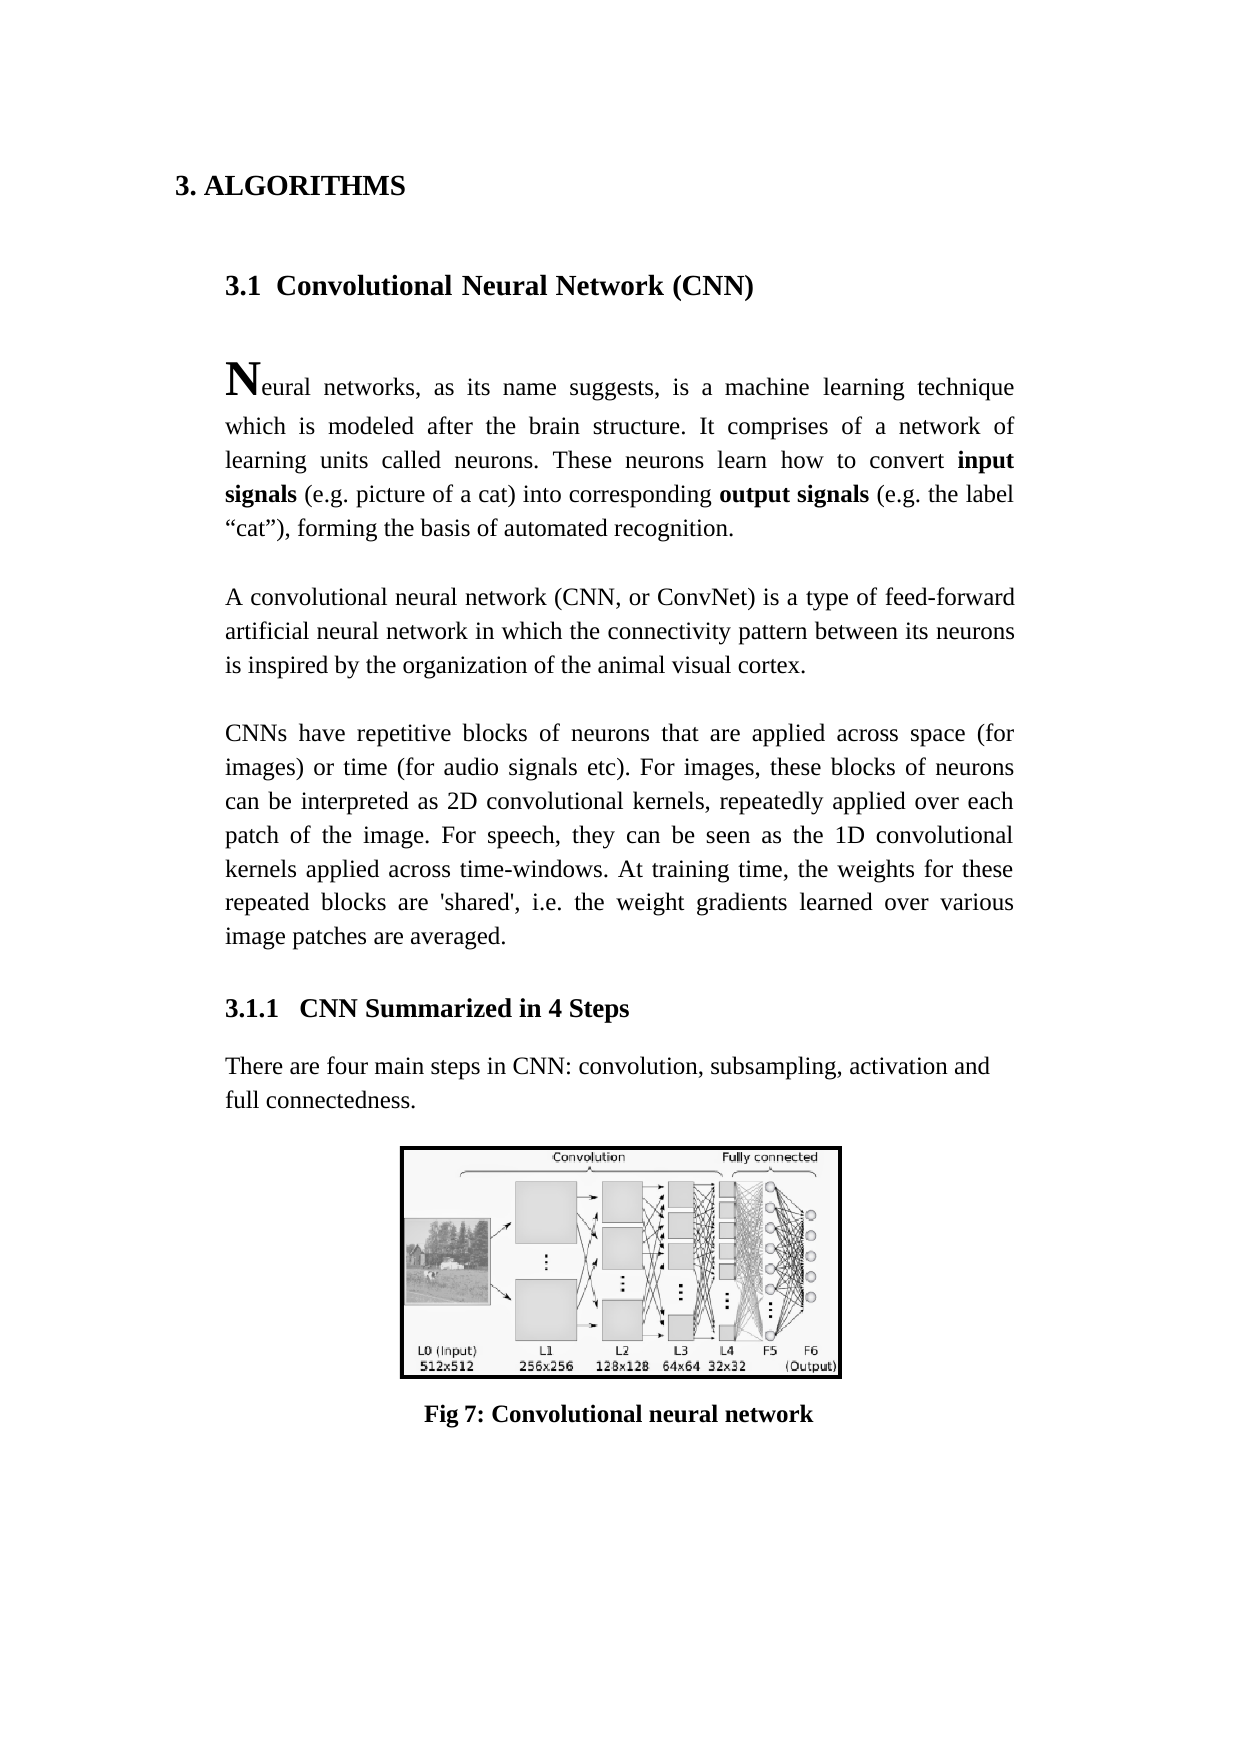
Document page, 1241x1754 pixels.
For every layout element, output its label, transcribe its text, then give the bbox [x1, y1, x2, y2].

subtitle Fig 7: Convolutional neural network [276, 1163, 962, 1428]
picture [399, 1146, 842, 1163]
subtitle 3.1 Convolutional Neural Network (CNN) [225, 268, 1065, 302]
text CNNs have repetitive blocks of neurons that are applied across space (for images) or time (for audio signals etc). For images, these blocks of neurons can be interpreted as 2D convolutional kernels, repeatedly applied over each patch of the image. For speech, they can be seen as the 1D convolutional kernels applied across time-windows. At training time, the weights for these repeated blocks are 'shared', i.e. the weight gradients learned over various image patches are averaged. [225, 718, 1015, 950]
text 3. ALGORITHMS [175, 168, 1065, 201]
subtitle 3.1.1 CNN Summarized in 4 Steps [225, 992, 1065, 1023]
text There are four main steps in CNN: convolution, subsampling, activation and full connectedness. [225, 1051, 1018, 1114]
text Neural networks, as its name suggests, is a machine learning technique which is modeled after the brain structure. It comprises of a network of learning units called neurons. These neurons learn how to convert input signals (e.g. picture of a cat) into corresponding output signals (e.g. the label “cat”), forming the basis of automated recognition. [225, 349, 1014, 542]
text A convolutional neural network (CNN, or ConvNet) is a type of feed-forward artificial neural network in which the connectivity pattern between its neurons is inspired by the organization of the animal visual cortex. [225, 582, 1015, 678]
